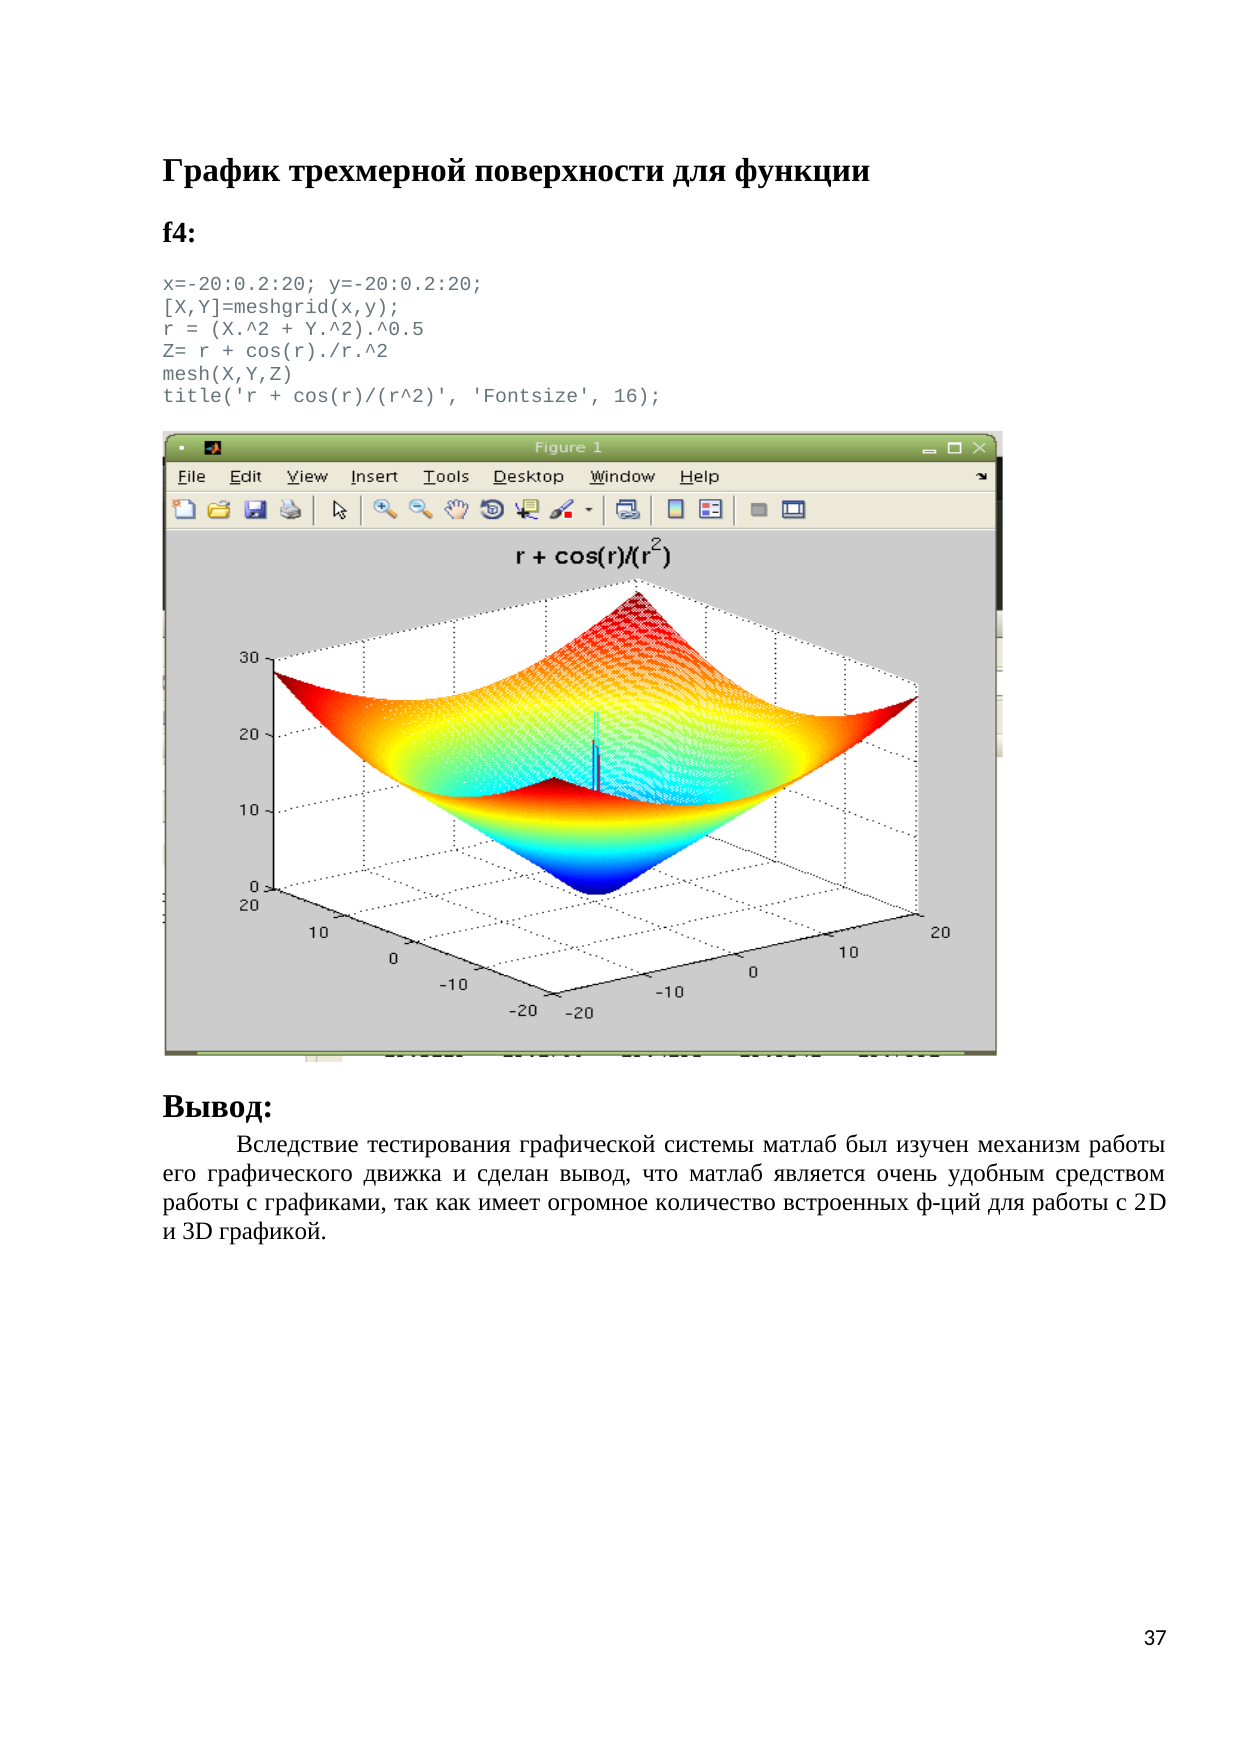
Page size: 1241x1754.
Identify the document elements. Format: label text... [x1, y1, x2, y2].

text r = (X.^2 + Y.^2).^0.5 [162, 319, 1166, 341]
text title('r + cos(r)/(r^2)', 'Fontsize', 16); [162, 386, 1166, 409]
text f4: [162, 215, 1166, 248]
picture [162, 431, 1003, 1062]
text [X,Y]=meshgrid(x,y); [162, 297, 1166, 319]
text График трехмерной поверхности для функции [162, 150, 1166, 188]
text x=-20:0.2:20; y=-20:0.2:20; [162, 274, 1166, 297]
text Z= r + cos(r)./r.^2 [162, 341, 1166, 364]
text mesh(X,Y,Z) [162, 364, 1166, 386]
text Вывод: [162, 1087, 1166, 1125]
text Вследствие тестирования графической системы матлаб был изучен механизм работы его графического движка и сделан вывод, что матлаб является очень удобным средством работы с графиками, так как имеет огромное количество встроенных ф-ций для работы с 2D и 3D графикой. [162, 1125, 1166, 1245]
